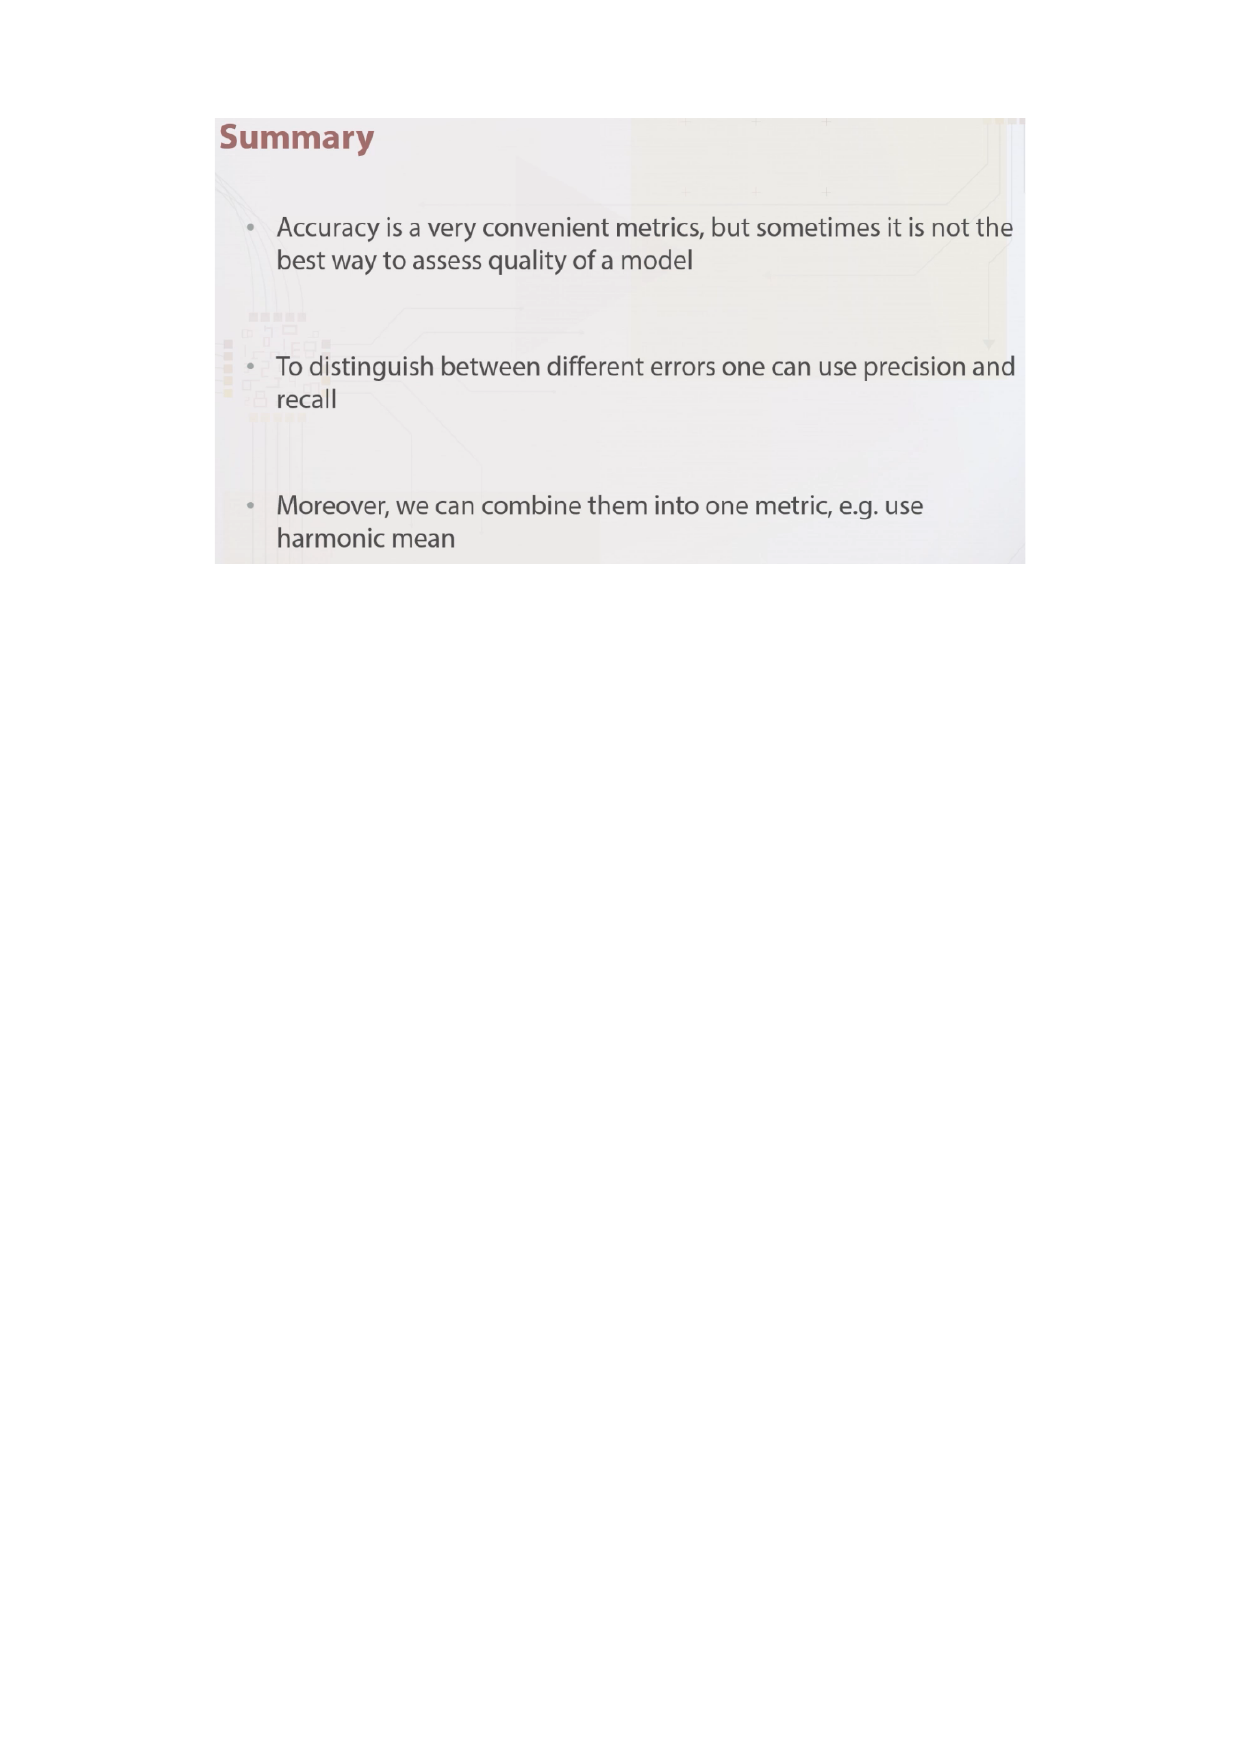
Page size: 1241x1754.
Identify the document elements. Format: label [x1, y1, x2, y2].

picture [214, 118, 1026, 564]
